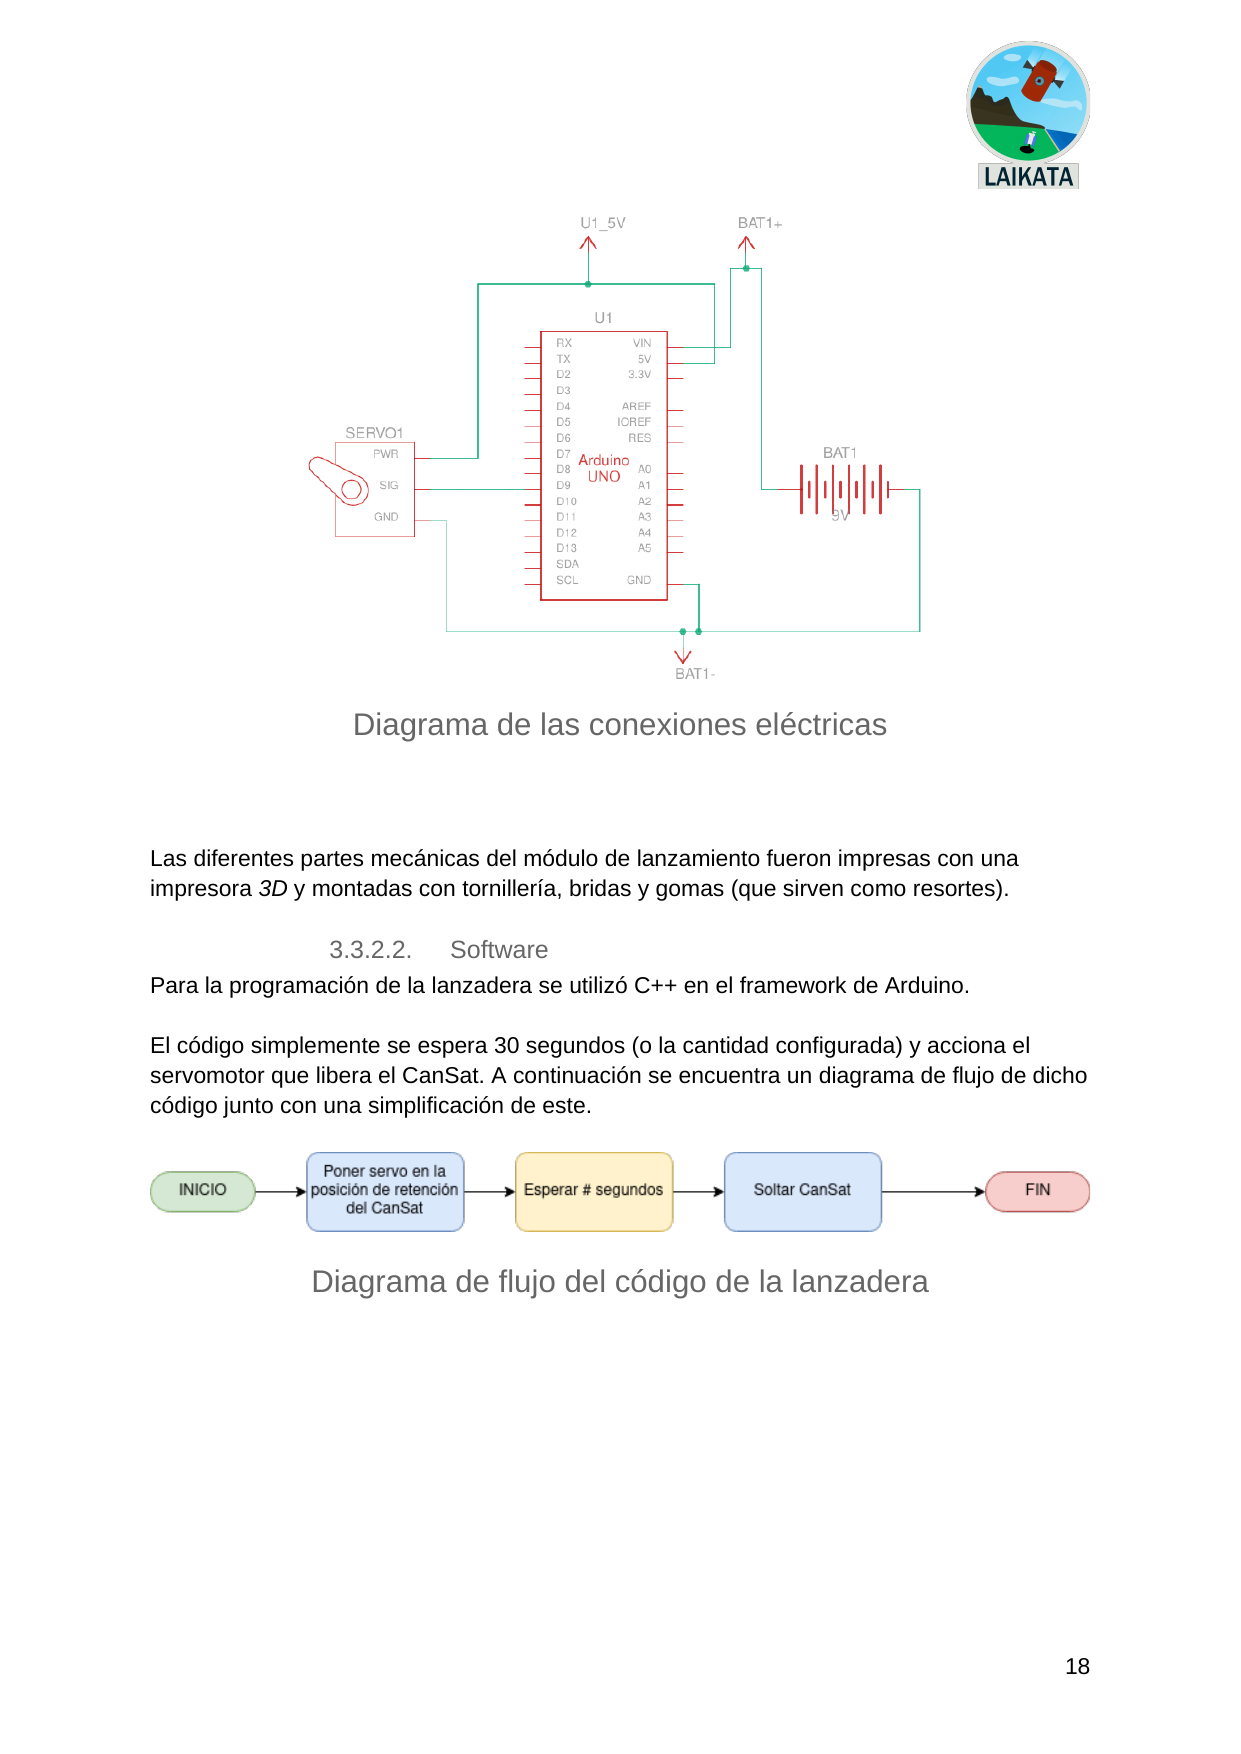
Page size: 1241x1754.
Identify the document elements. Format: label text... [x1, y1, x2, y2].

picture [275, 188, 965, 703]
text Para la programación de la lanzadera se utilizó C++ en el framework de Arduino. [150, 972, 1090, 998]
picture [966, 41, 1091, 189]
subtitle Software [412, 934, 1090, 963]
picture [150, 1152, 1091, 1232]
text El código simplemente se espera 30 segundos (o la cantidad configurada) y acciona el servomotor que libera el CanSat. A continuación se encuentra un diagrama de flujo de dicho código junto con una simplificación de este. [150, 1032, 1090, 1119]
text Las diferentes partes mecánicas del módulo de lanzamiento fueron impresas con una impresora 3D y montadas con tornillería, bridas y gomas (que sirven como resortes). [150, 845, 1090, 902]
subtitle Diagrama de las conexiones eléctricas [150, 706, 1090, 742]
subtitle Diagrama de flujo del código de la lanzadera [150, 1263, 1090, 1299]
